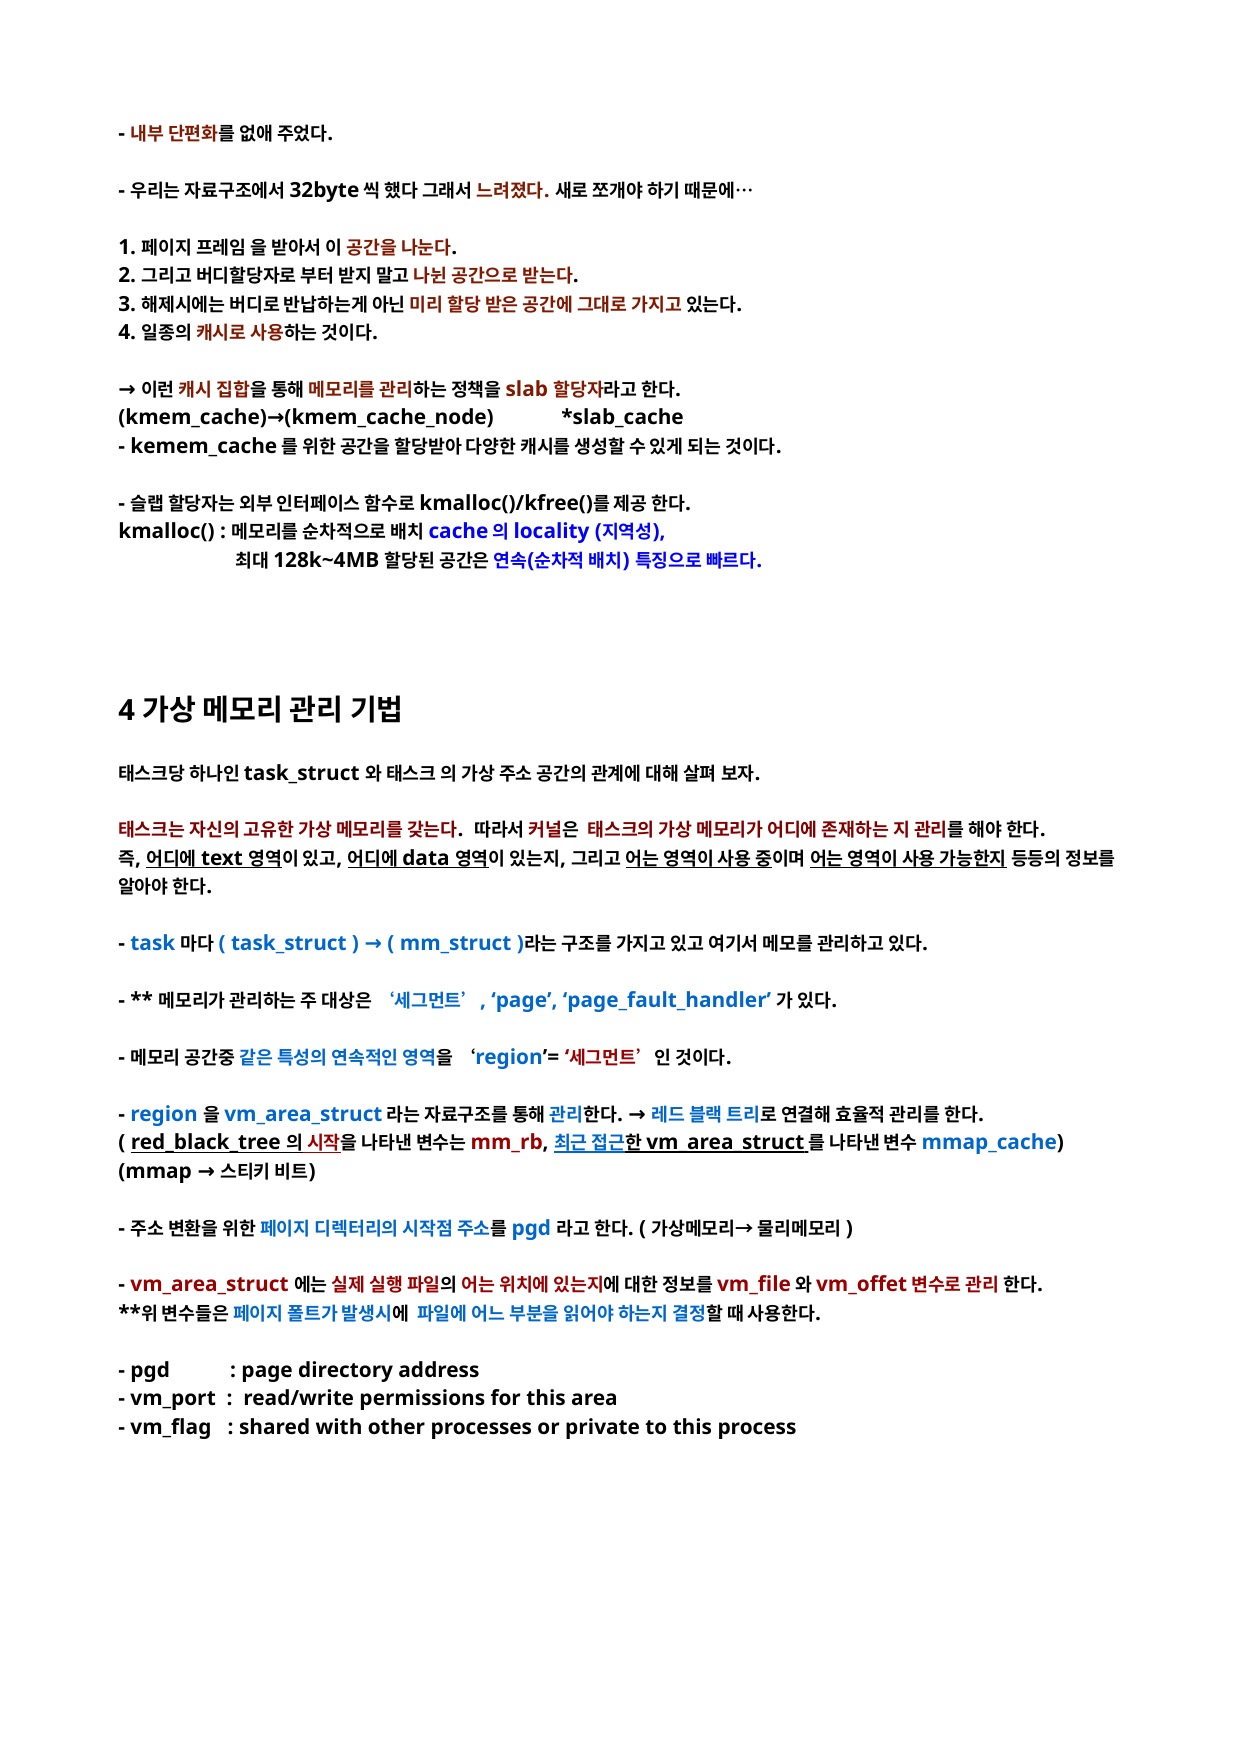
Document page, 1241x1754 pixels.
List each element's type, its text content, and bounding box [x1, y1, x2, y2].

text 4. 일종의 캐시로 사용하는 것이다. [118, 317, 1122, 346]
text **위 변수들은 페이지 폴트가 발생시에 파일에 어느 부분을 읽어야 하는지 결정할 때 사용한다. [118, 1298, 1122, 1326]
text - vm_flag : shared with other processes or private to this process [118, 1412, 1122, 1440]
text → 이런 캐시 집합을 통해 메모리를 관리하는 정책을 slab 할당자라고 한다. [118, 374, 1122, 402]
text 3. 해제시에는 버디로 반납하는게 아닌 미리 할당 받은 공간에 그대로 가지고 있는다. [118, 289, 1122, 317]
text - pgd : page directory address [118, 1355, 1122, 1383]
text (mmap → 스티키 비트) [118, 1156, 1122, 1184]
text (kmem_cache)→(kmem_cache_node) *slab_cache [118, 402, 1122, 431]
text - ** 메모리가 관리하는 주 대상은 ‘세그먼트’, ‘page’, ‘page_fault_handler’ 가 있다. [118, 985, 1122, 1014]
text - task 마다 ( task_struct ) → ( mm_struct )라는 구조를 가지고 있고 여기서 메모를 관리하고 있다. [118, 928, 1122, 957]
text 태스크당 하나인 task_struct 와 태스크 의 가상 주소 공간의 관계에 대해 살펴 보자. [118, 758, 1122, 786]
text - 주소 변환을 위한 페이지 디렉터리의 시작점 주소를 pgd 라고 한다. ( 가상메모리→ 물리메모리 ) [118, 1213, 1122, 1241]
text - region 을 vm_area_struct라는 자료구조를 통해 관리한다. → 레드 블랙 트리로 연결해 효율적 관리를 한다. [118, 1099, 1122, 1127]
text 태스크는 자신의 고유한 가상 메모리를 갖는다. 따라서 커널은 태스크의 가상 메모리가 어디에 존재하는 지 관리를 해야 한다. [118, 814, 1122, 843]
text - 우리는 자료구조에서 32byte씩 했다 그래서 느려졌다. 새로 쪼개야 하기 때문에… [118, 175, 1122, 203]
text 최대 128k~4MB 할당된 공간은 연속(순차적 배치) 특징으로 빠르다. [118, 545, 1122, 573]
text kmalloc() : 메모리를 순차적으로 배치 cache의 locality (지역성), [118, 516, 1122, 545]
text - kemem_cache를 위한 공간을 할당받아 다양한 캐시를 생성할 수 있게 되는 것이다. [118, 431, 1122, 459]
text 즉, 어디에 text 영역이 있고, 어디에 data 영역이 있는지, 그리고 어는 영역이 사용 중이며 어는 영역이 사용 가능한지 등등의 정보를 알아야 한다. [118, 843, 1122, 900]
text - 내부 단편화를 없애 주었다. [118, 118, 1122, 147]
text 2. 그리고 버디할당자로 부터 받지 말고 나뉜 공간으로 받는다. [118, 260, 1122, 289]
text - vm_port : read/write permissions for this area [118, 1383, 1122, 1412]
text - 슬랩 할당자는 외부 인터페이스 함수로 kmalloc()/kfree()를 제공 한다. [118, 488, 1122, 516]
text 1. 페이지 프레임 을 받아서 이 공간을 나눈다. [118, 232, 1122, 260]
text 4 가상 메모리 관리 기법 [118, 687, 1122, 729]
text - 메모리 공간중 같은 특성의 연속적인 영역을 ‘region’= ‘세그먼트’인 것이다. [118, 1042, 1122, 1071]
text - vm_area_struct 에는 실제 실행 파일의 어는 위치에 있는지에 대한 정보를 vm_file와 vm_offet변수로 관리 한다. [118, 1269, 1122, 1298]
text ( red_black_tree 의 시작을 나타낸 변수는 mm_rb, 최근 접근한 vm_area_struct를 나타낸 변수 mmap_cache) [118, 1127, 1122, 1156]
